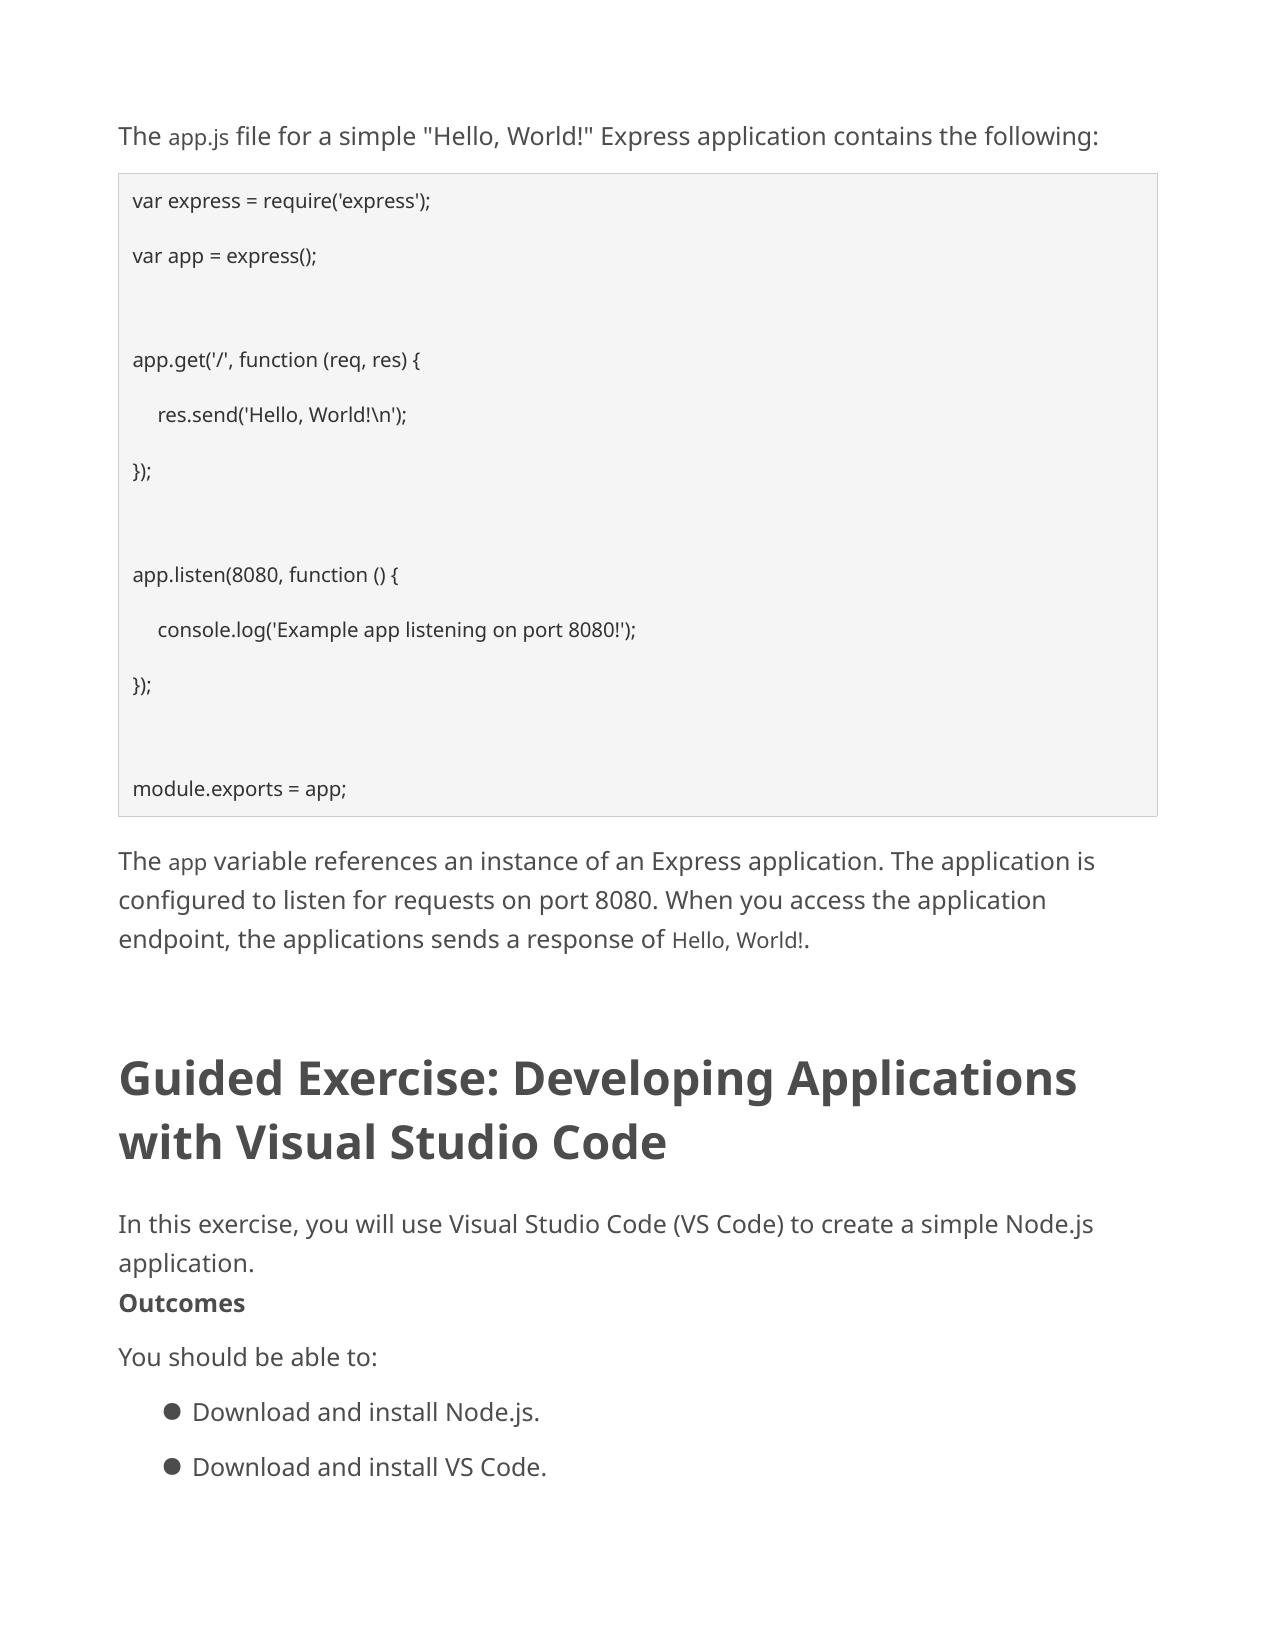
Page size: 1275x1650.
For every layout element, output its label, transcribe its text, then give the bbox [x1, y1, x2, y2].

text app.get('/', function (req, res) { [119, 332, 1157, 374]
text You should be able to: [118, 1340, 1157, 1374]
text }); [119, 656, 1157, 698]
subtitle Guided Exercise: Developing Applications with Visual Studio Code [118, 1045, 1157, 1173]
list Download and install Node.js. [162, 1395, 1157, 1429]
text var app = express(); [119, 228, 1157, 270]
text The app variable references an instance of an Express application. The application is configured to listen for requests on port 8080. When you access the application endpoint, the applications sends a response of Hello, World!. [118, 844, 1157, 956]
text var express = require('express'); [119, 174, 1157, 215]
text }); [119, 442, 1157, 484]
text app.listen(8080, function () { [119, 546, 1157, 588]
list Download and install VS Code. [162, 1450, 1157, 1484]
text The app.js file for a simple "Hello, World!" Express application contains the following: [118, 118, 1157, 152]
text Outcomes [118, 1285, 1157, 1319]
text console.log('Example app listening on port 8080!'); [119, 601, 1157, 643]
text module.exports = app; [119, 760, 1157, 816]
text res.send('Hello, World!\n'); [119, 387, 1157, 429]
text In this exercise, you will use Visual Studio Code (VS Code) to create a simple Node.js application. [118, 1207, 1157, 1280]
